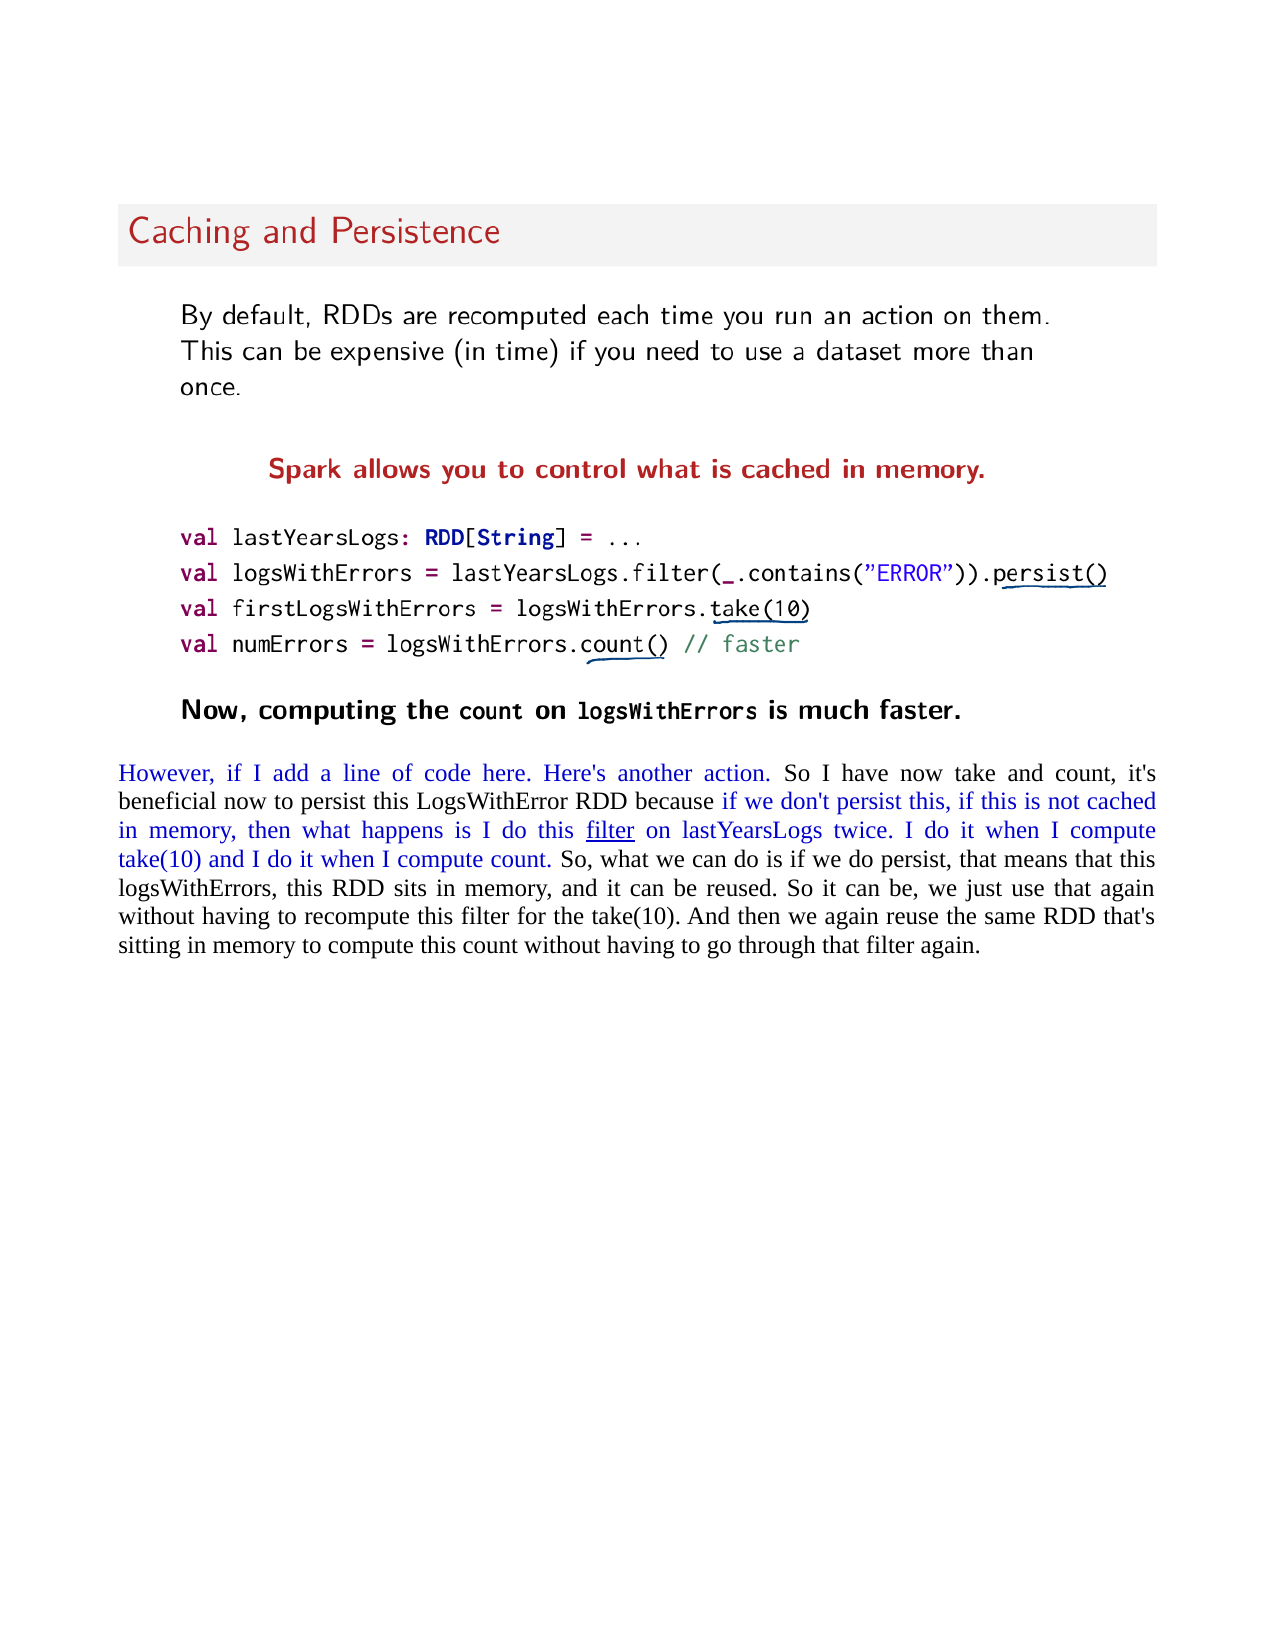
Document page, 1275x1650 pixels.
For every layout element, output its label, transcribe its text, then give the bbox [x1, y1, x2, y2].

text However, if I add a line of code here. Here's another action. So I have now take and count, it's beneficial now to persist this LogsWithError RDD because if we don't persist this, if this is not cached in memory, then what happens is I do this filter on lastYearsLogs twice. I do it when I compute take(10) and I do it when I compute count. So, what we can do is if we do persist, that means that this logsWithErrors, this RDD sits in memory, and it can be reused. So it can be, we just use that again without having to recompute this filter for the take(10). And then we again reuse the same RDD that's sitting in memory to compute this count without having to go through that filter again. [118, 758, 1157, 959]
picture [118, 204, 1157, 729]
